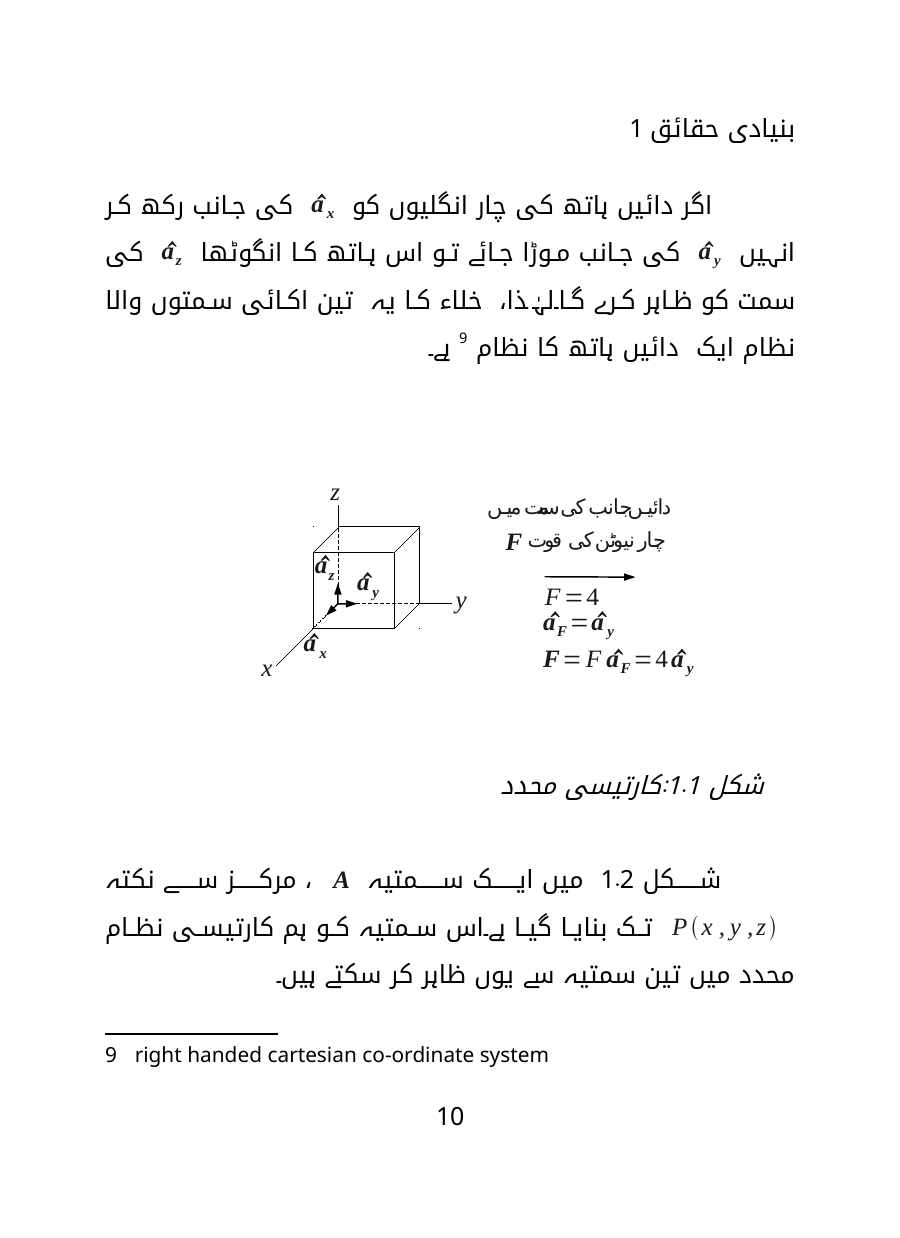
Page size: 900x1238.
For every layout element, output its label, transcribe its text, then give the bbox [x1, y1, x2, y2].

text right handed cartesian co-ordinate system [105, 1040, 795, 1068]
text شکل 1.2 میں ایک سمتیہ، مرکز سے نکتہ تک بنایا گیا ہے۔اس سمتیہ کو ہم کارتیسی نظام محدد میں تین سمتیہ سے یوں ظاہر کر سکتے ہیں۔ [105, 856, 795, 999]
text اگر دائیں ہاتھ کی چار انگلیوں کوکی جانب رکھ کر انہیںکی جانب موڑا جائے تو اس ہاتھ کا انگوٹھاکی سمت کو ظاہر کرے گا۔لہٰذا، خلاء کا یہ تین اکائی سمتوں والا نظام ایک دائیں ہاتھ کا نظام ہے۔ [105, 182, 795, 372]
text شکل 1.1:کارتیسی محدد [137, 397, 763, 810]
